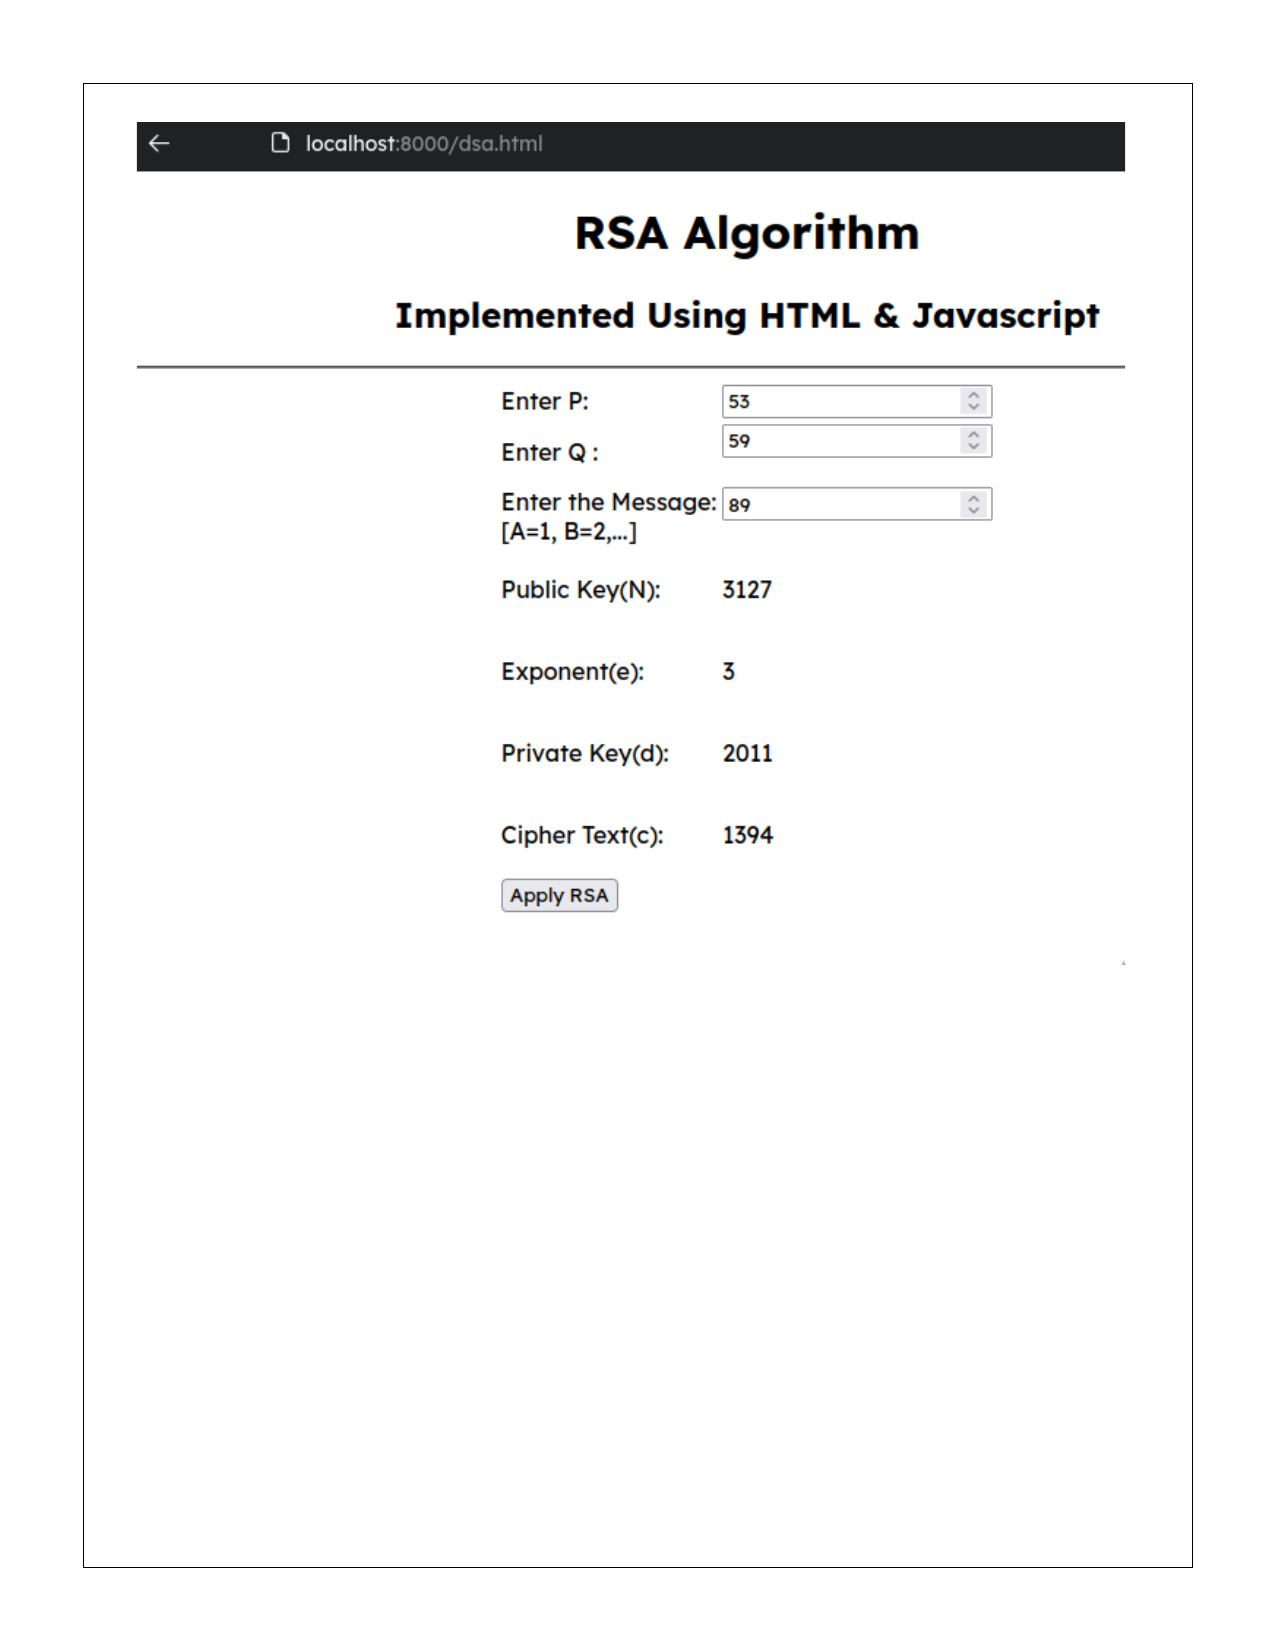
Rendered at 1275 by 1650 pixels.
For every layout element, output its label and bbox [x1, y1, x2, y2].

picture [136, 122, 1125, 965]
